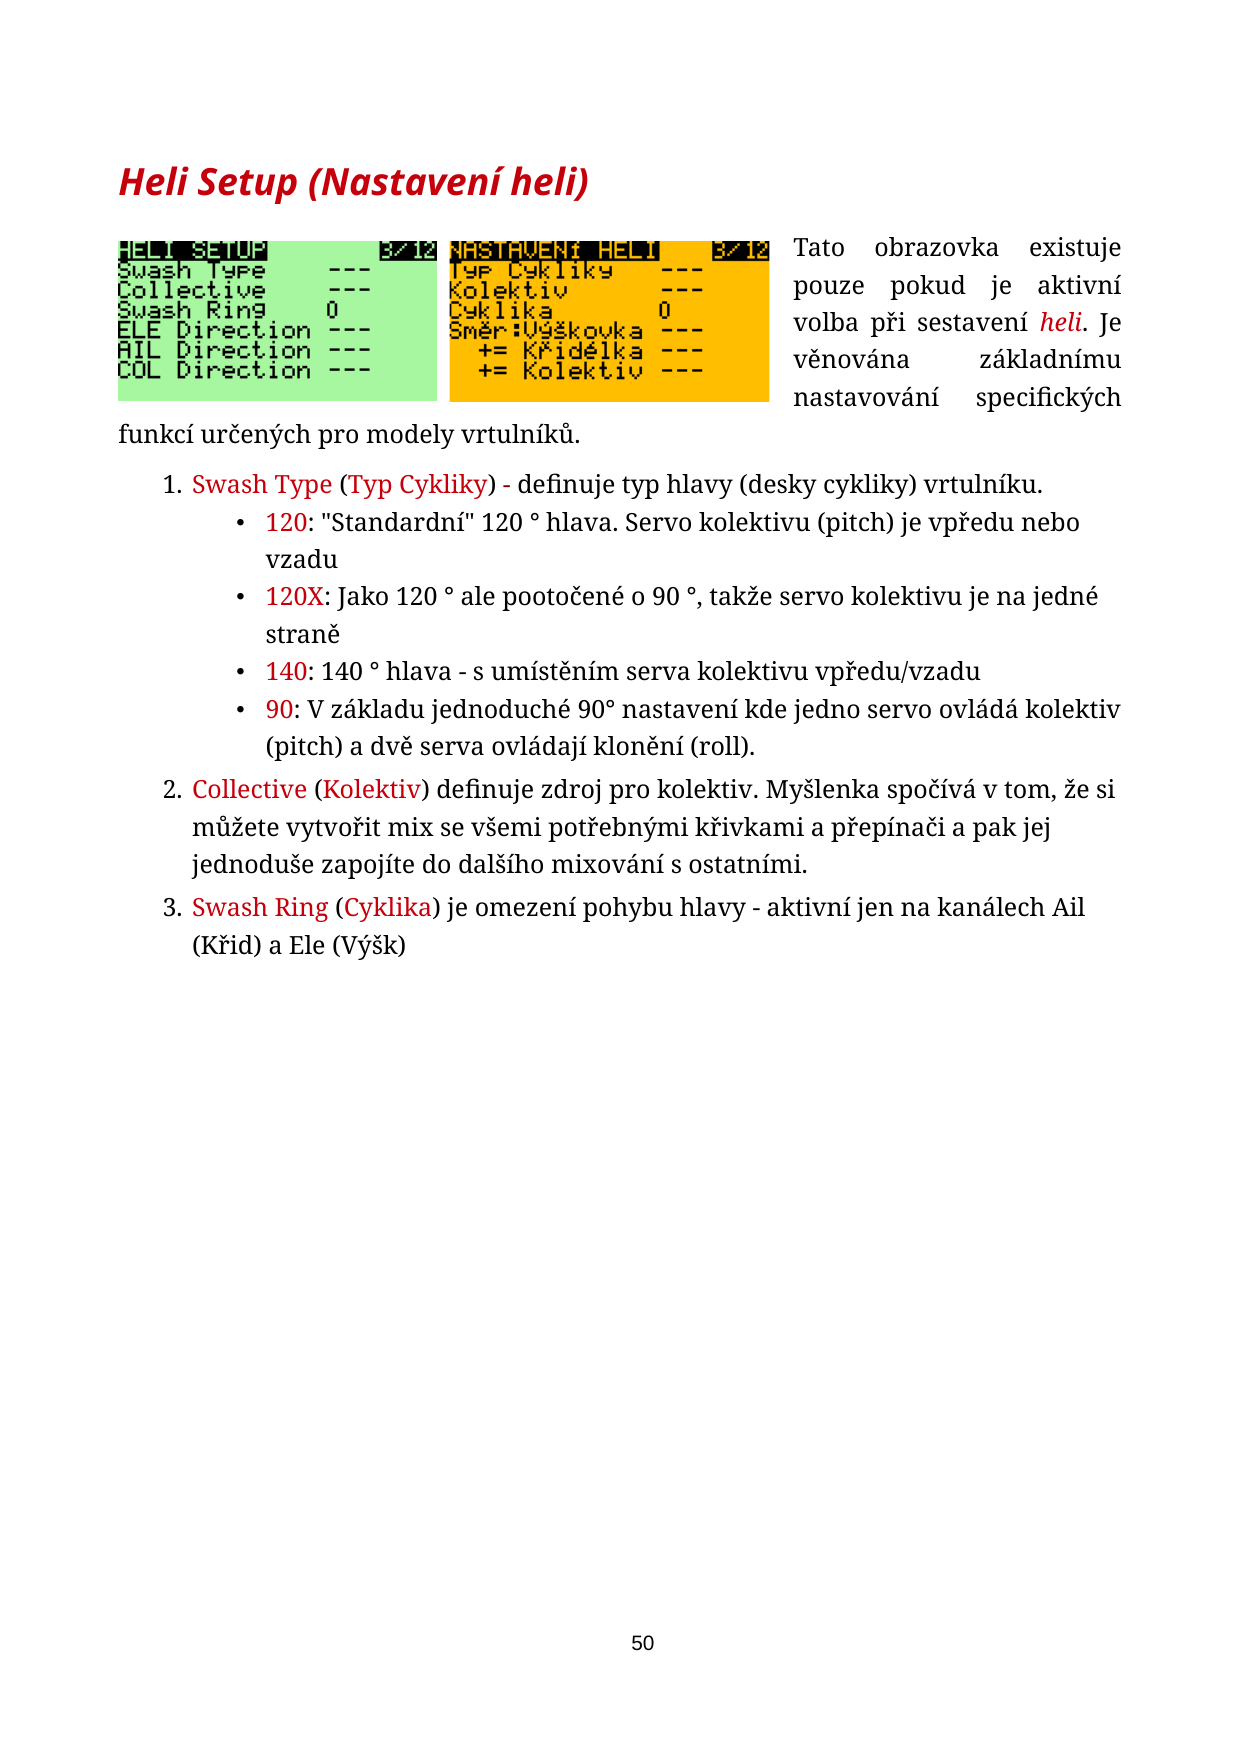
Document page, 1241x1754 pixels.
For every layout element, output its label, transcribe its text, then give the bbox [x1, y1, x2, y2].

list Swash Ring (Cyklika) je omezení pohybu hlavy - aktivní jen na kanálech Ail (Křid) a Ele (Výšk) [162, 890, 1122, 962]
picture [118, 241, 437, 401]
list 140: 140 ° hlava - s umístěním serva kolektivu vpředu/vzadu [236, 654, 1122, 688]
list 120: "Standardní" 120 ° hlava. Servo kolektivu (pitch) je vpředu nebo vzadu [236, 504, 1122, 576]
text Tato obrazovka existuje pou­ze pokud je aktivní volba při sestavení heli. Je věnována základnímu nastavování spe­cifických funkcí určených pro modely vrtulníků. [118, 230, 1122, 451]
list Swash Type (Typ Cykliky) - definuje typ hlavy (desky cykliky) vrtulníku. [162, 467, 1122, 501]
list Collective (Kolektiv) definuje zdroj pro kolektiv. Myšlenka spočívá v tom, že si mů­žete vytvořit mix se všemi potřebnými křivkami a přepínači a pak jej jednoduše za­pojíte do dalšího mixování s ostatními. [162, 772, 1122, 881]
picture [449, 241, 770, 402]
list 120X: Jako 120 ° ale pootočené o 90 °, takže servo kolektivu je na jedné straně [236, 579, 1122, 651]
list 90: V základu jednoduché 90° nastavení kde jedno servo ovládá kolektiv (pitch) a dvě serva ovládají klonění (roll). [236, 691, 1122, 763]
subtitle Heli Setup (Nastavení heli) [118, 155, 1122, 206]
